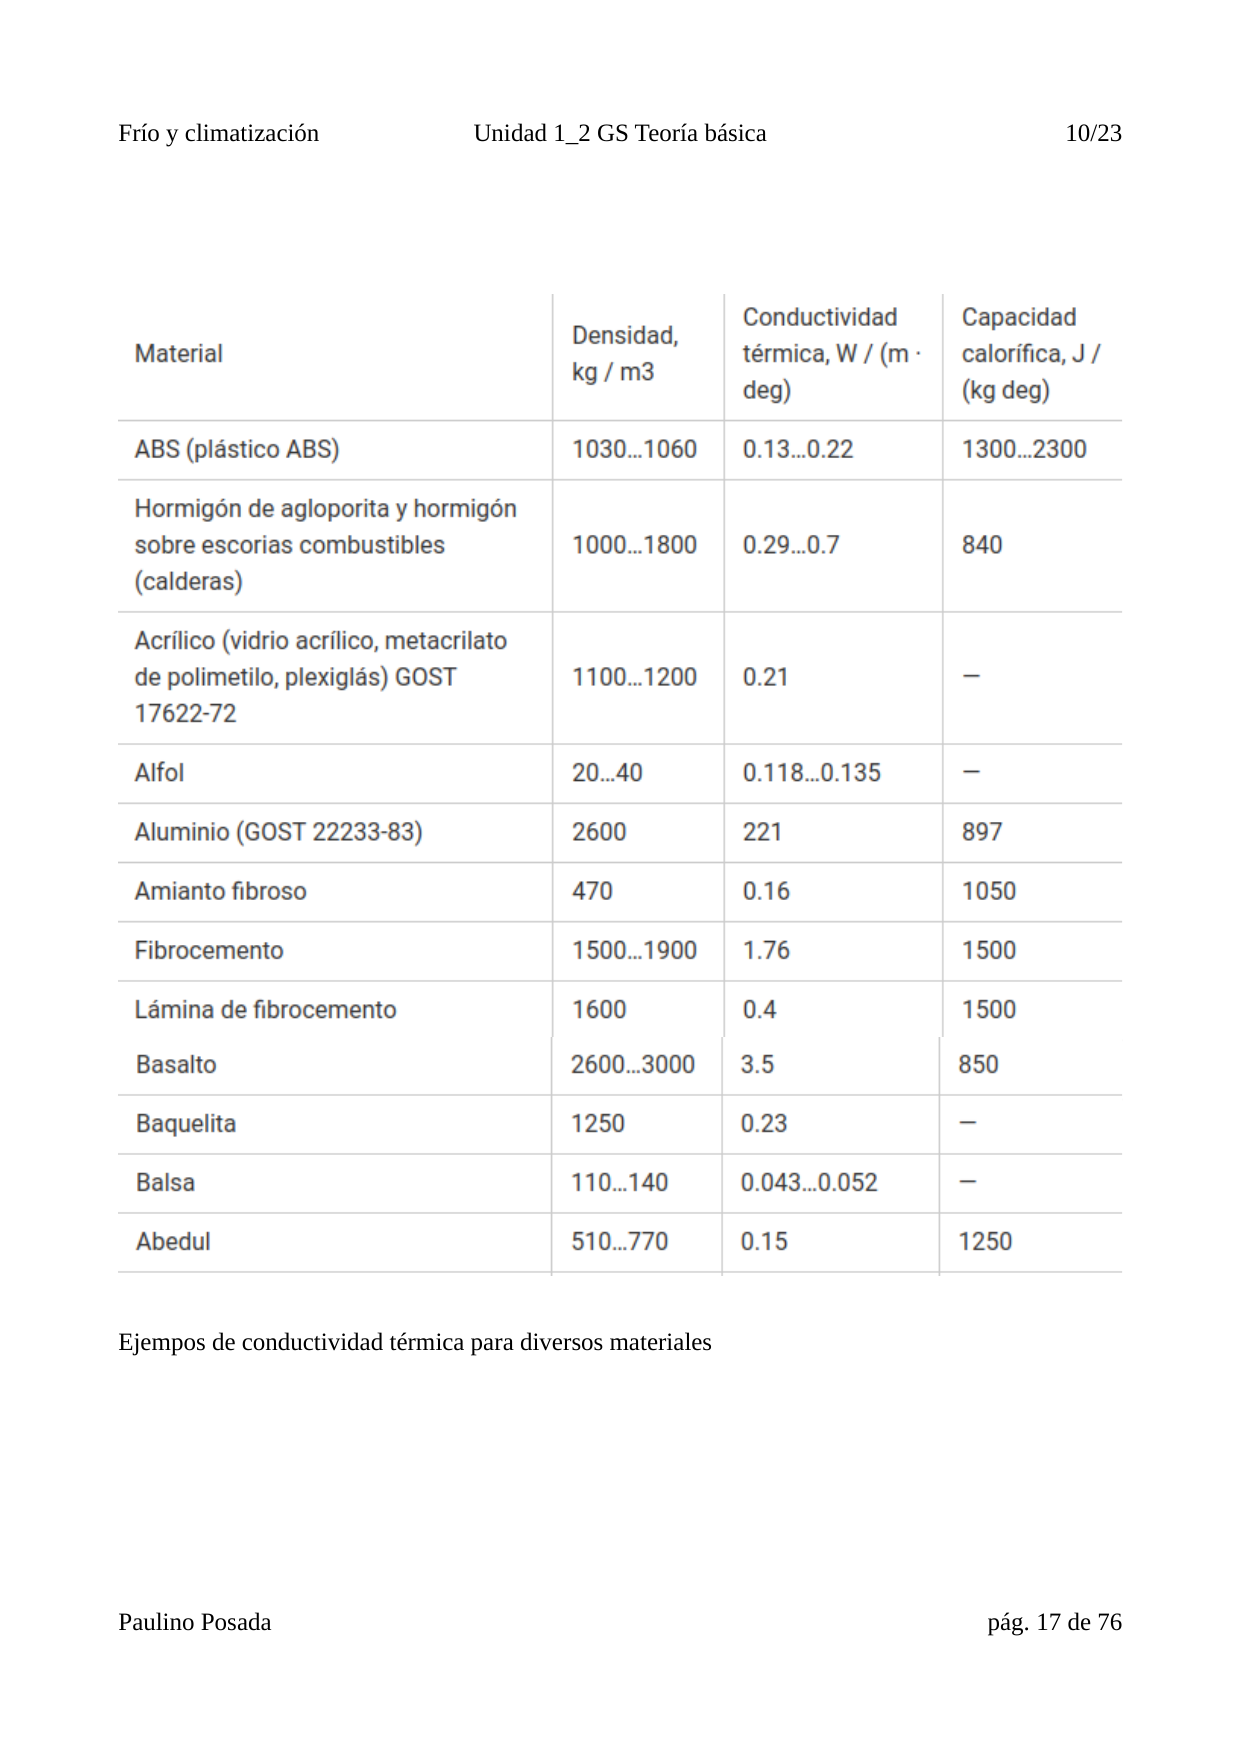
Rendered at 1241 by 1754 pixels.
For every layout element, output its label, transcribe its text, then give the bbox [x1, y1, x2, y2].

picture [118, 294, 1123, 1276]
text Ejempos de conductividad térmica para diversos materiales [118, 1327, 1122, 1356]
